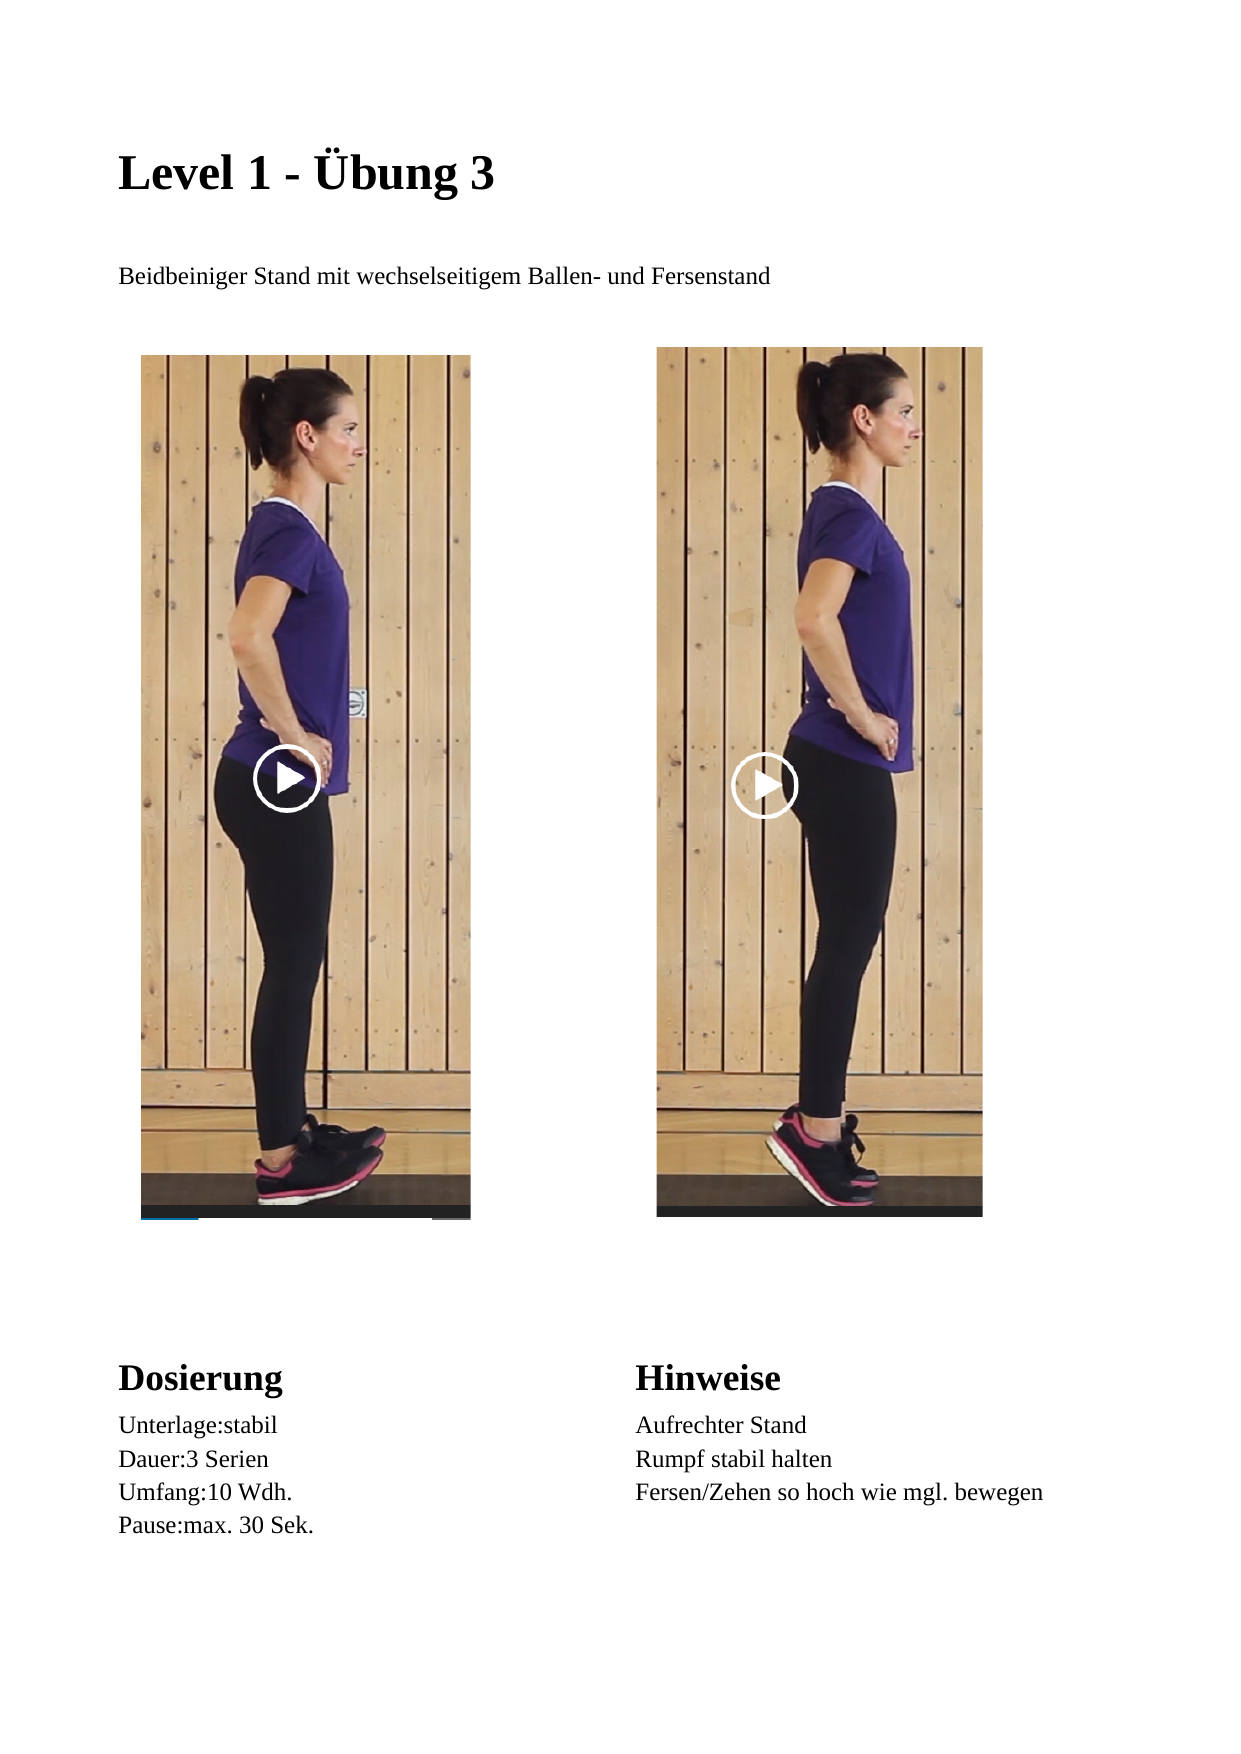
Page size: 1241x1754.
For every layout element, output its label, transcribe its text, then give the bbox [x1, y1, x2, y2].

picture [656, 347, 983, 1217]
subtitle Level 1 - Übung 3 [118, 143, 1122, 201]
text Unterlage:stabil Aufrechter Stand Dauer:3 Serien Rumpf stabil halten Umfang:10 Wdh. Fersen/Zehen so hoch wie mgl. bewegen Pause:max. 30 Sek. [118, 1411, 1122, 1538]
text Beidbeiniger Stand mit wechselseitigem Ballen- und Fersenstand [118, 261, 1122, 289]
picture [141, 355, 471, 1220]
subtitle Dosierung Hinweise [118, 1355, 1122, 1398]
